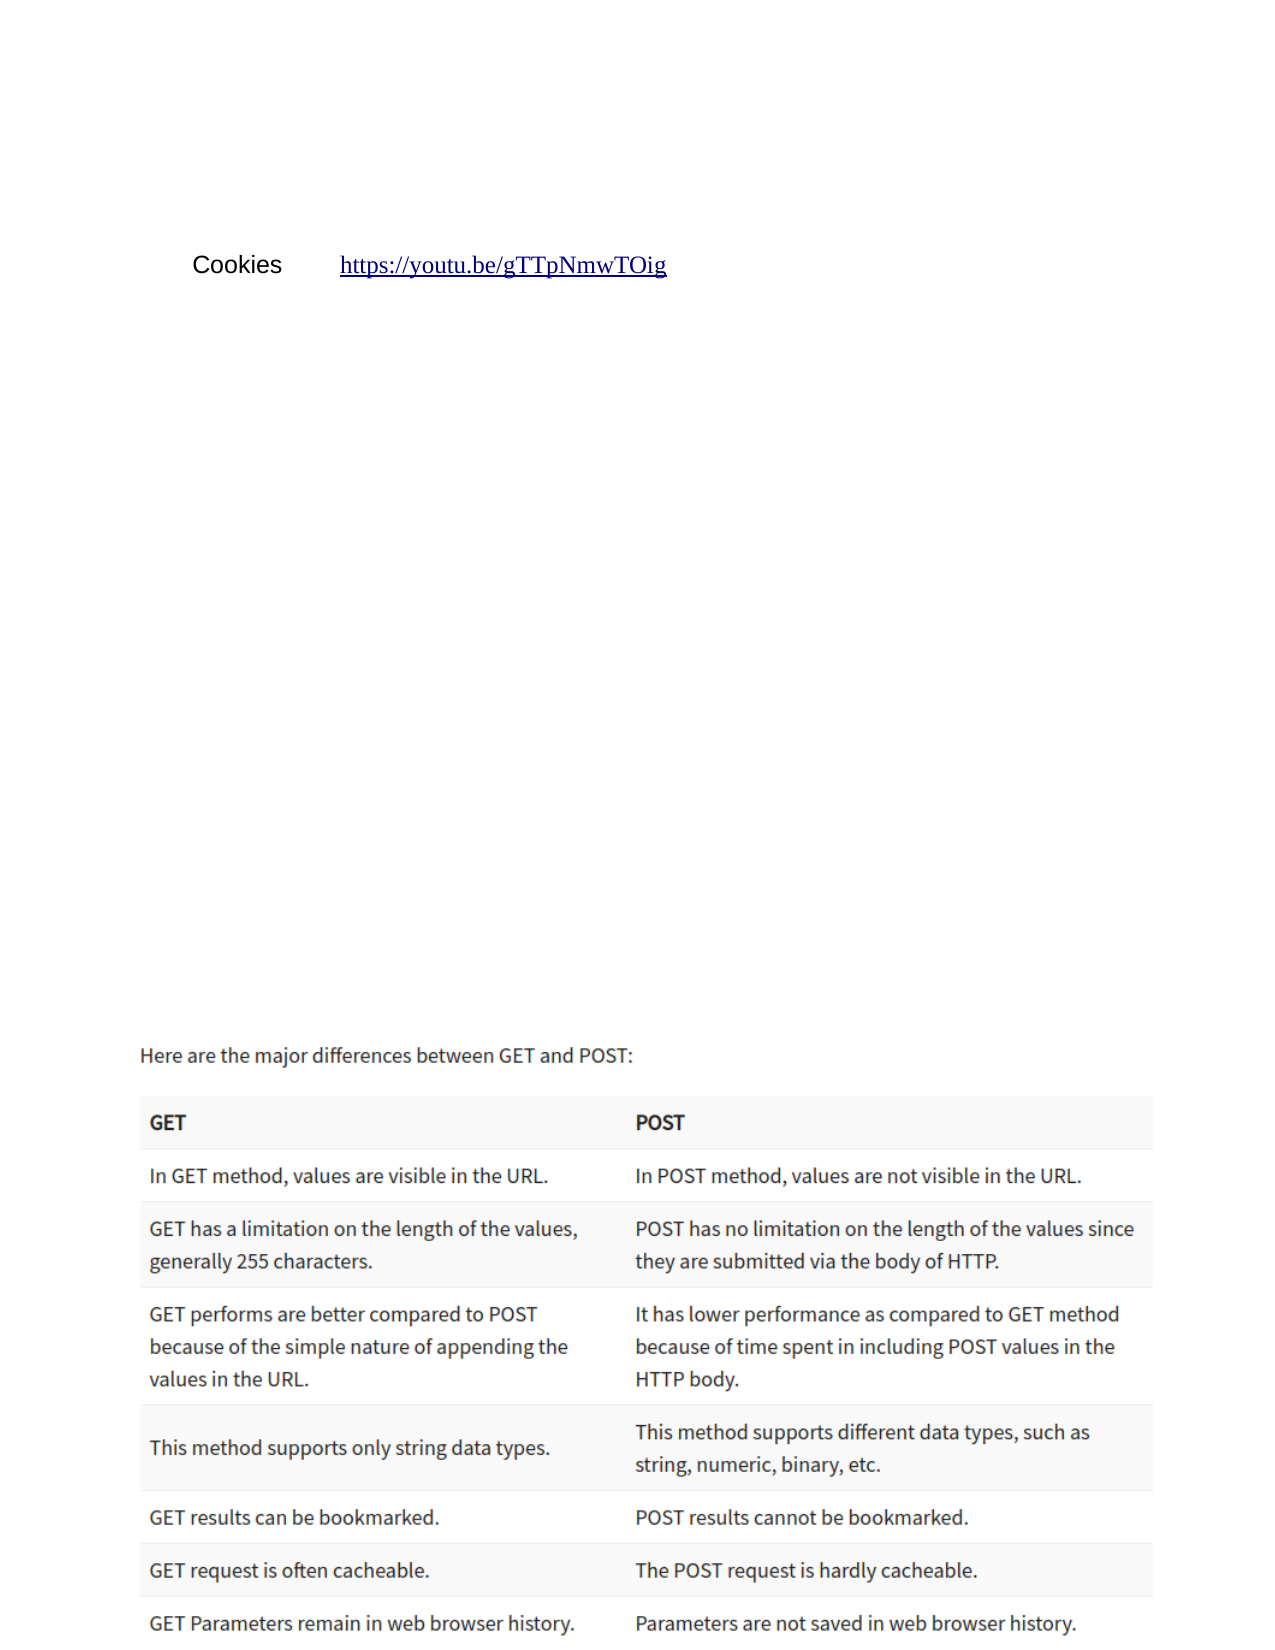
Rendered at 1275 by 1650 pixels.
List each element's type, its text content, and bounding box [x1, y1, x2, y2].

picture [120, 1022, 1159, 1650]
text Cookies https://youtu.be/gTTpNmwTOig [118, 118, 1157, 279]
